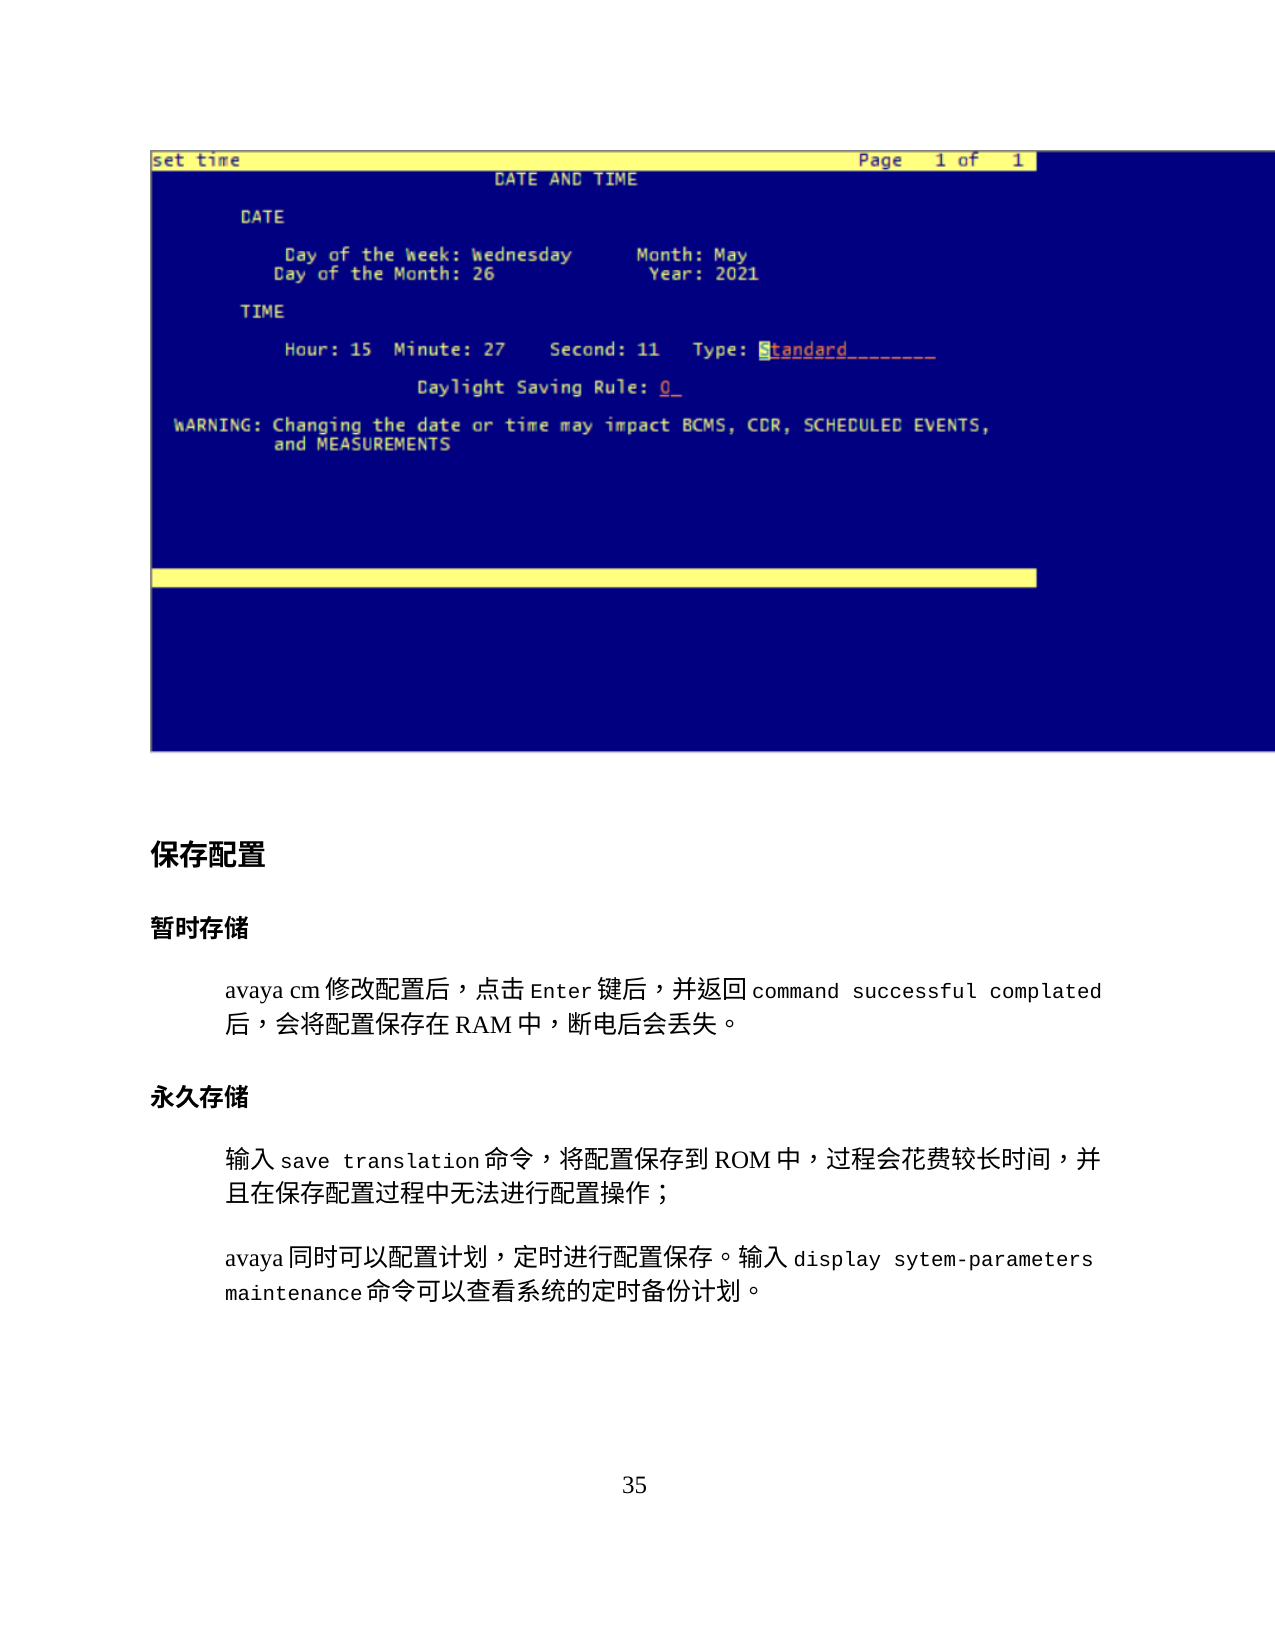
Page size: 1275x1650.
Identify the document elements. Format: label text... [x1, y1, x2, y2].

text avaya同时可以配置计划，定时进行配置保存。输入display sytem-parameters maintenance命令可以查看系统的定时备份计划。 [225, 1240, 1125, 1308]
subtitle 暂时存储 [150, 911, 1125, 945]
subtitle 保存配置 [150, 834, 1125, 873]
picture [150, 150, 1275, 755]
text 输入save translation命令，将配置保存到ROM中，过程会花费较长时间，并且在保存配置过程中无法进行配置操作； [225, 1142, 1125, 1210]
subtitle 永久存储 [150, 1080, 1125, 1114]
text avaya cm修改配置后，点击Enter键后，并返回command successful complated后，会将配置保存在RAM中，断电后会丢失。 [225, 972, 1125, 1040]
